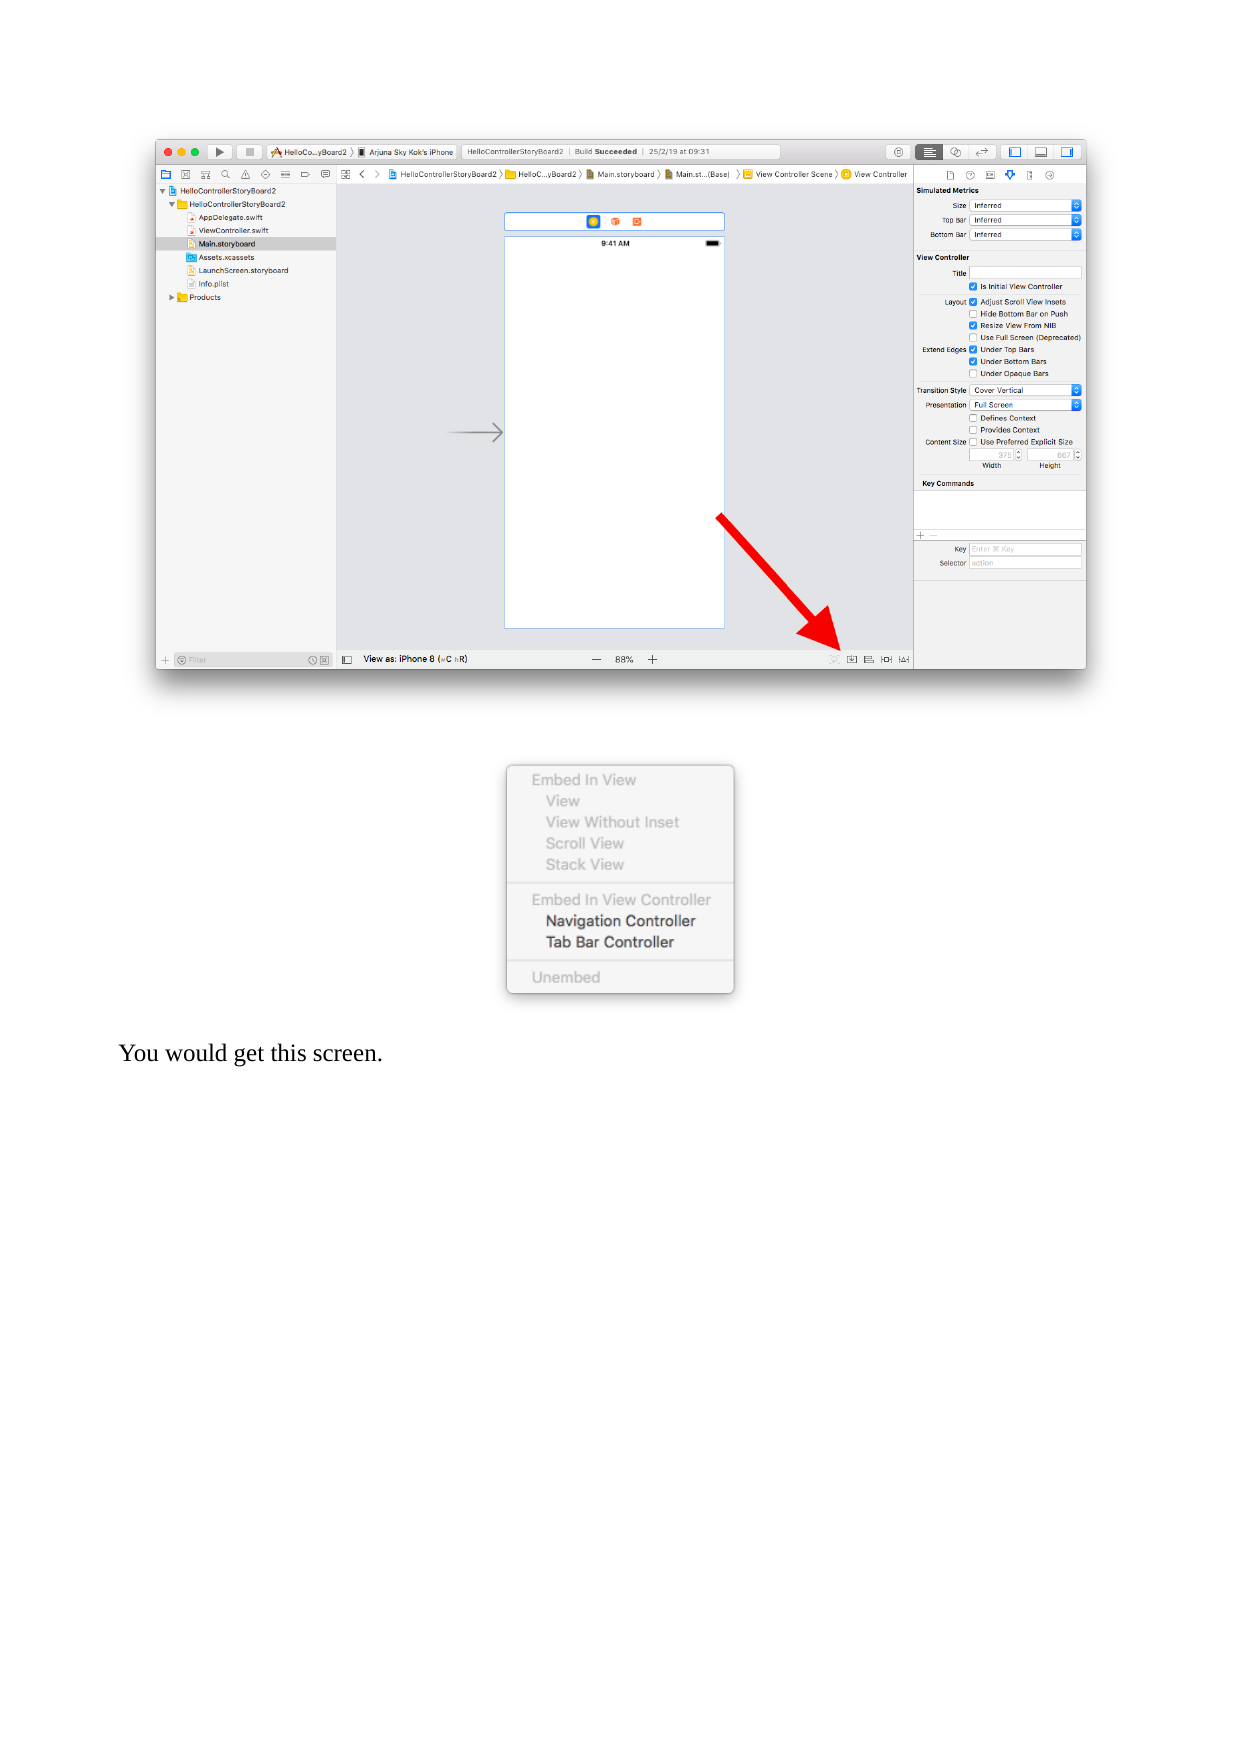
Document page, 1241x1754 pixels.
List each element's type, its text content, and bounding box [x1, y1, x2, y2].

picture [487, 750, 754, 1018]
text You would get this screen. [118, 1038, 1122, 1067]
picture [118, 118, 1123, 722]
